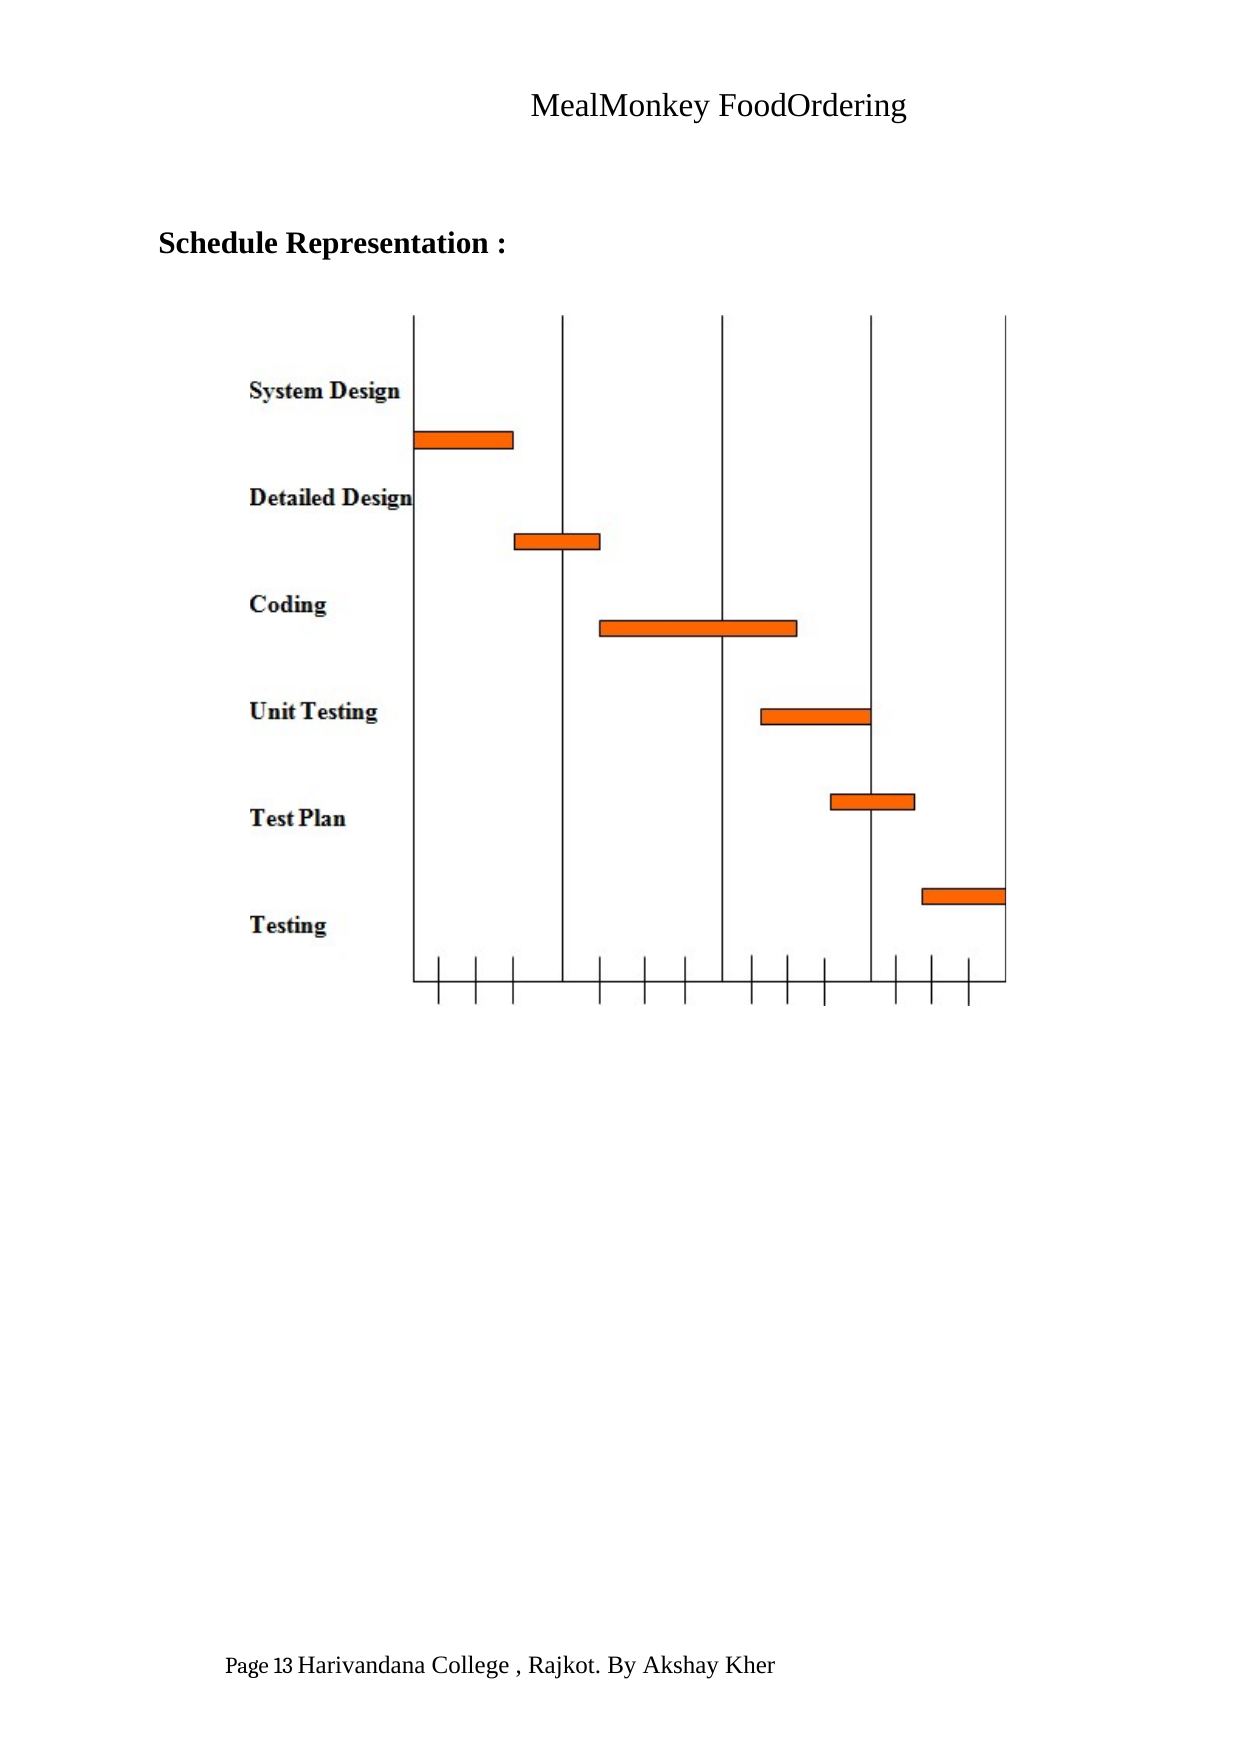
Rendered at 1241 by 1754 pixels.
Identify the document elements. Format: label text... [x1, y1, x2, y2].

picture [250, 315, 1007, 1006]
text Schedule Representation : [150, 224, 1185, 260]
